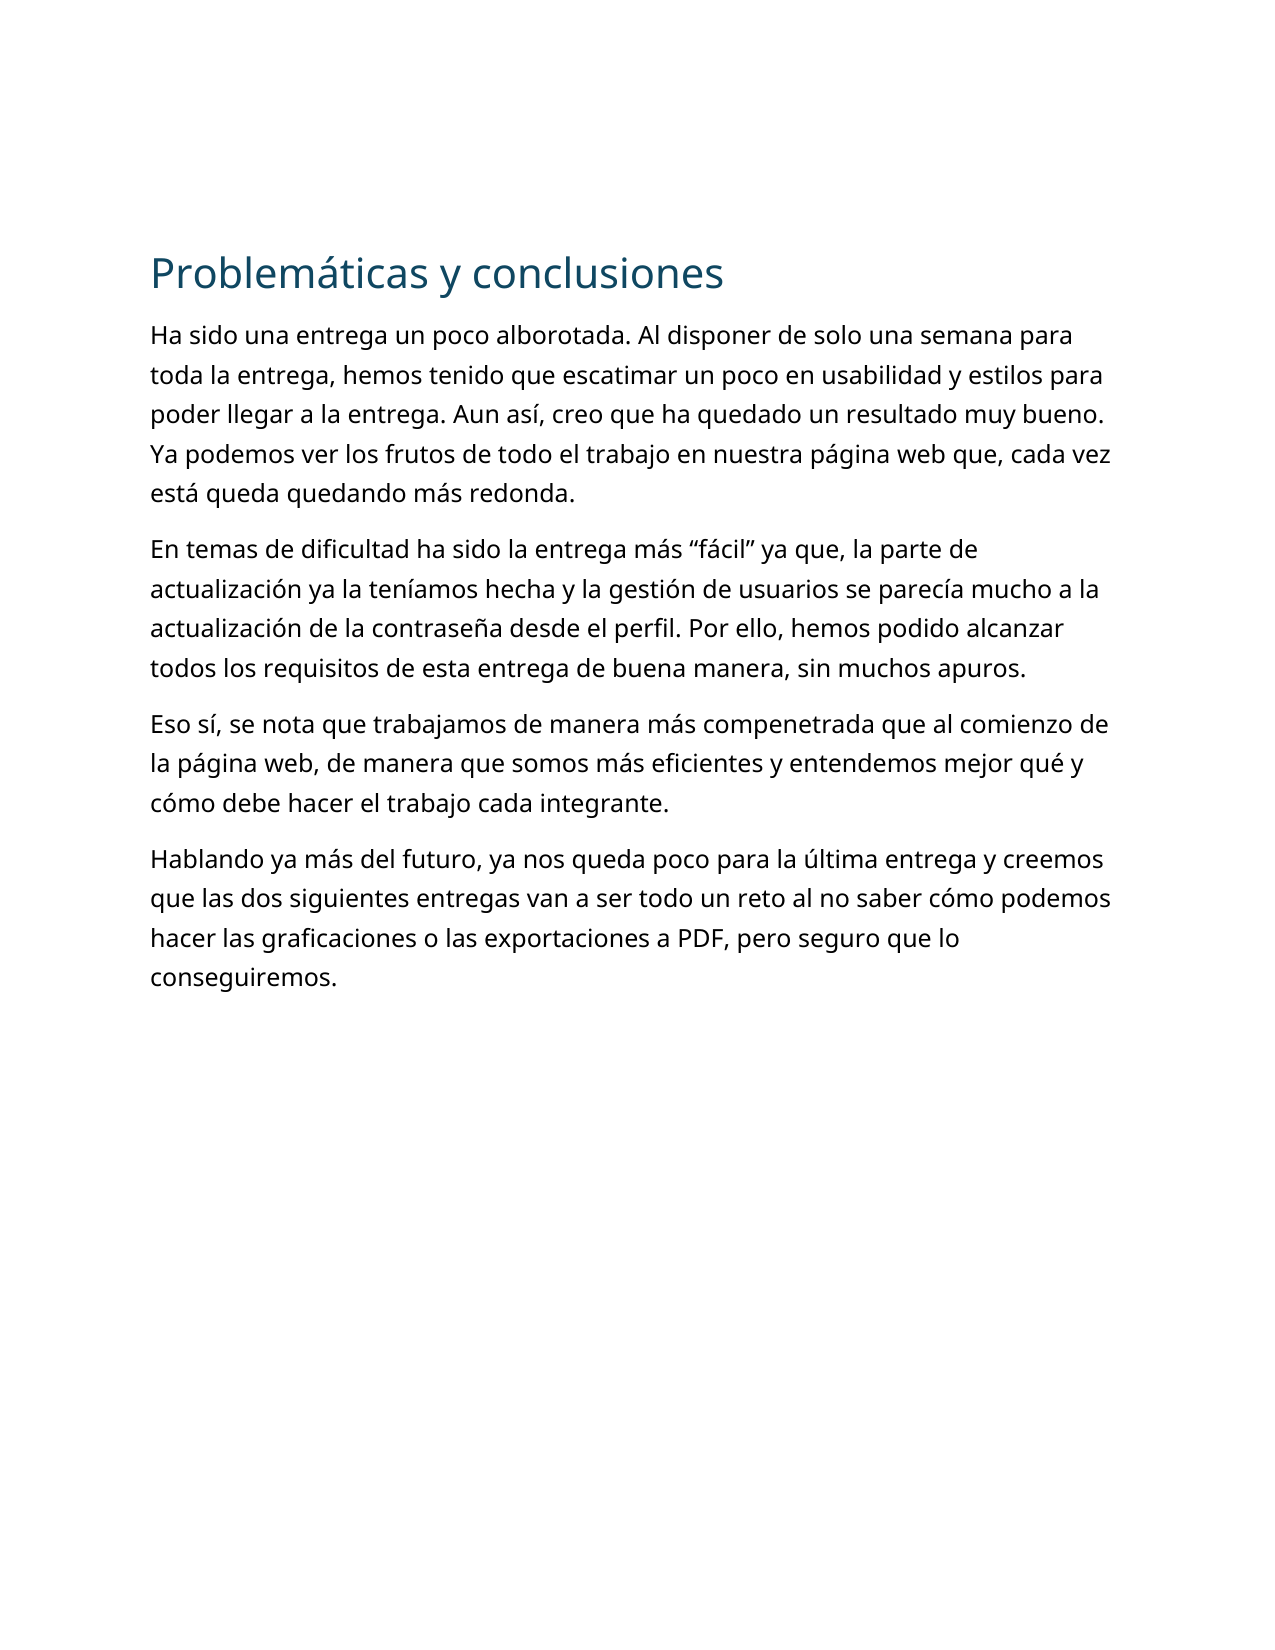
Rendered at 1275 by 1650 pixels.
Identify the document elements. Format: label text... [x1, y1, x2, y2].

text Eso sí, se nota que trabajamos de manera más compenetrada que al comienzo de la página web, de manera que somos más eficientes y entendemos mejor qué y cómo debe hacer el trabajo cada integrante. [150, 706, 1125, 819]
text Ha sido una entrega un poco alborotada. Al disponer de solo una semana para toda la entrega, hemos tenido que escatimar un poco en usabilidad y estilos para poder llegar a la entrega. Aun así, creo que ha quedado un resultado muy bueno. Ya podemos ver los frutos de todo el trabajo en nuestra página web que, cada vez está queda quedando más redonda. [150, 318, 1125, 510]
subtitle Problemáticas y conclusiones [150, 244, 1125, 300]
text Hablando ya más del futuro, ya nos queda poco para la última entrega y creemos que las dos siguientes entregas van a ser todo un reto al no saber cómo podemos hacer las graficaciones o las exportaciones a PDF, pero seguro que lo conseguiremos. [150, 842, 1125, 994]
text En temas de dificultad ha sido la entrega más “fácil” ya que, la parte de actualización ya la teníamos hecha y la gestión de usuarios se parecía mucho a la actualización de la contraseña desde el perfil. Por ello, hemos podido alcanzar todos los requisitos de esta entrega de buena manera, sin muchos apuros. [150, 532, 1125, 684]
